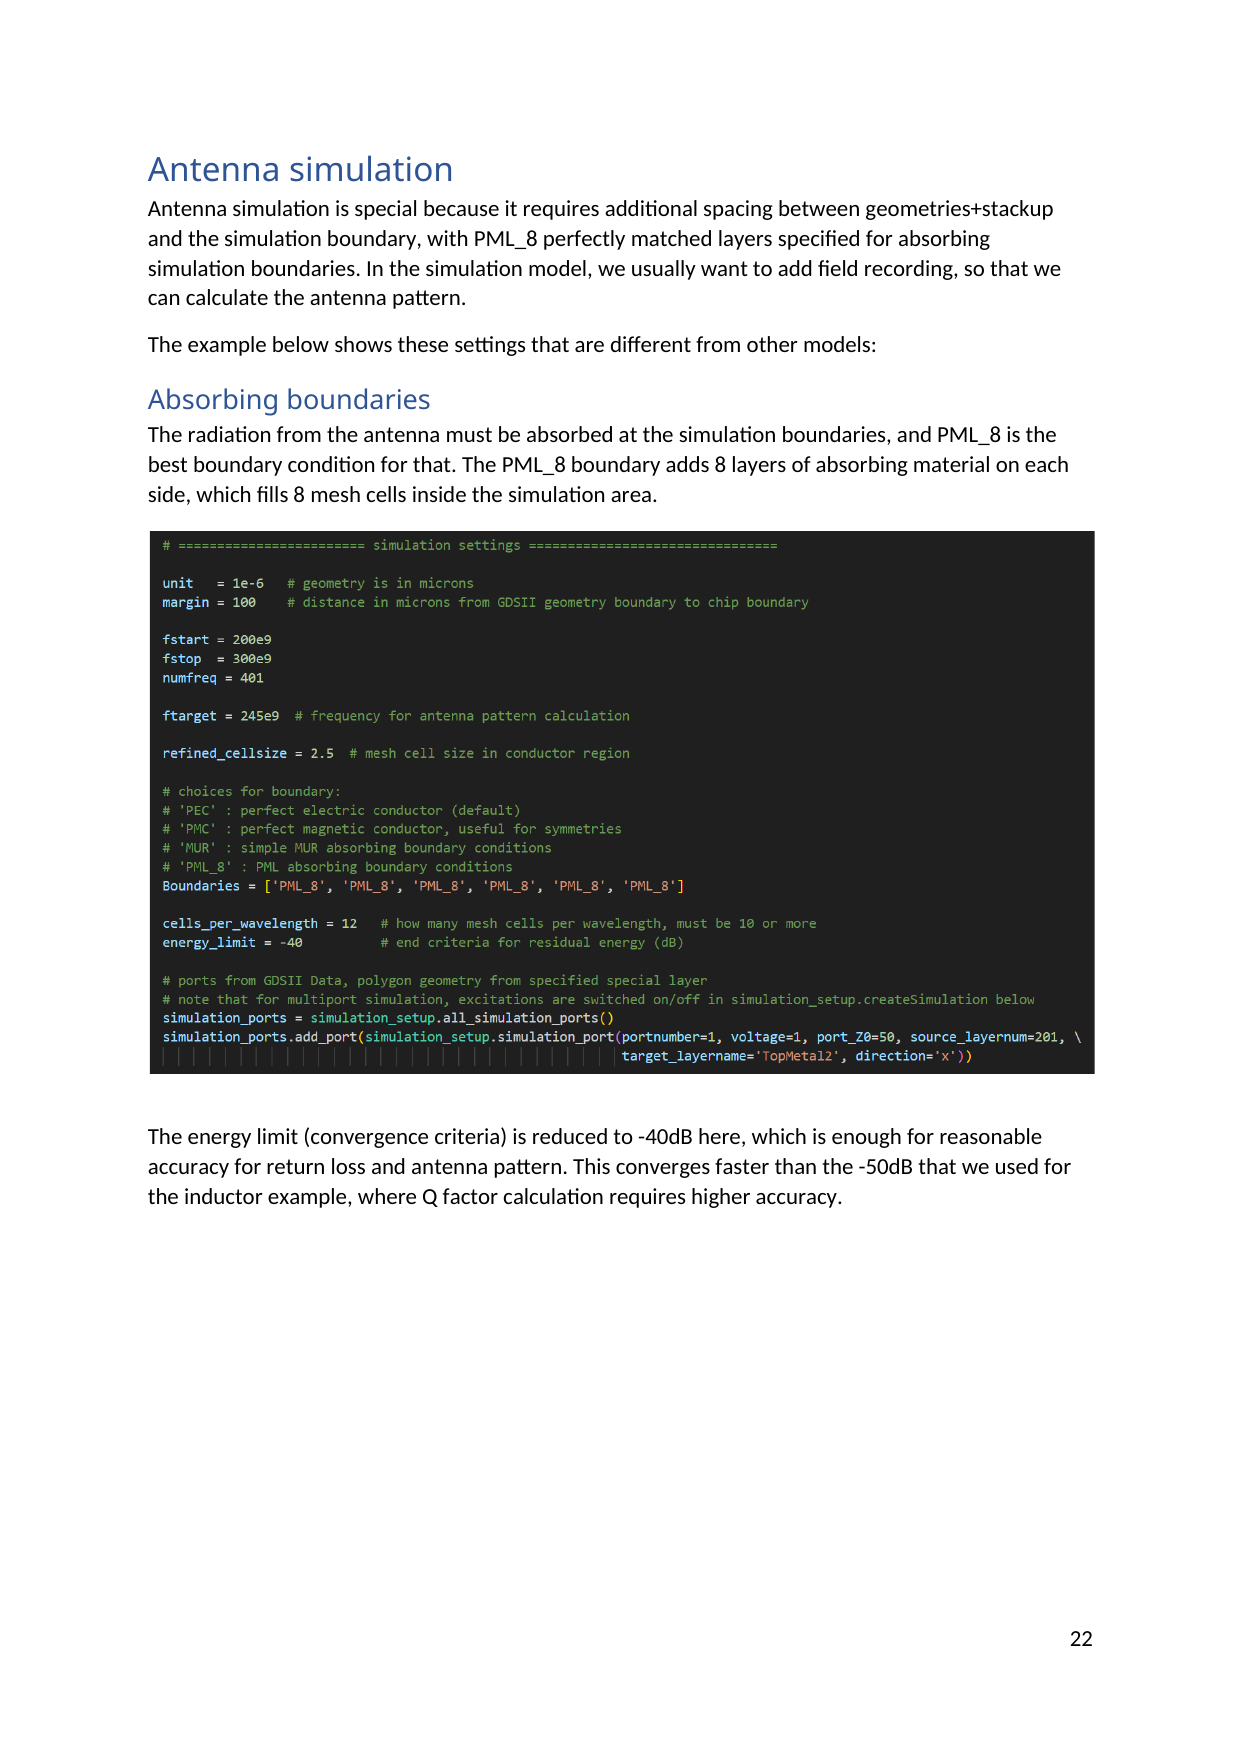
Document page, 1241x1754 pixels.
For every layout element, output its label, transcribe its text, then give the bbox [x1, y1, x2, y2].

text The example below shows these settings that are different from other models: [148, 330, 1093, 358]
subtitle Antenna simulation [148, 145, 1093, 191]
picture [149, 531, 1095, 1074]
text The energy limit (convergence criteria) is reduced to -40dB here, which is enough for reasonable accuracy for return loss and antenna pattern. This converges faster than the -50dB that we used for the inductor example, where Q factor calculation requires higher accuracy. [148, 1122, 1093, 1210]
text The radiation from the antenna must be absorbed at the simulation boundaries, and PML_8 is the best boundary condition for that. The PML_8 boundary adds 8 layers of absorbing material on each side, which fills 8 mesh cells inside the simulation area. [148, 420, 1093, 508]
subtitle Absorbing boundaries [148, 381, 1093, 418]
text Antenna simulation is special because it requires additional spacing between geometries+stackup and the simulation boundary, with PML_8 perfectly matched layers specified for absorbing simulation boundaries. In the simulation model, we usually want to add field recording, so that we can calculate the antenna pattern. [148, 194, 1093, 312]
